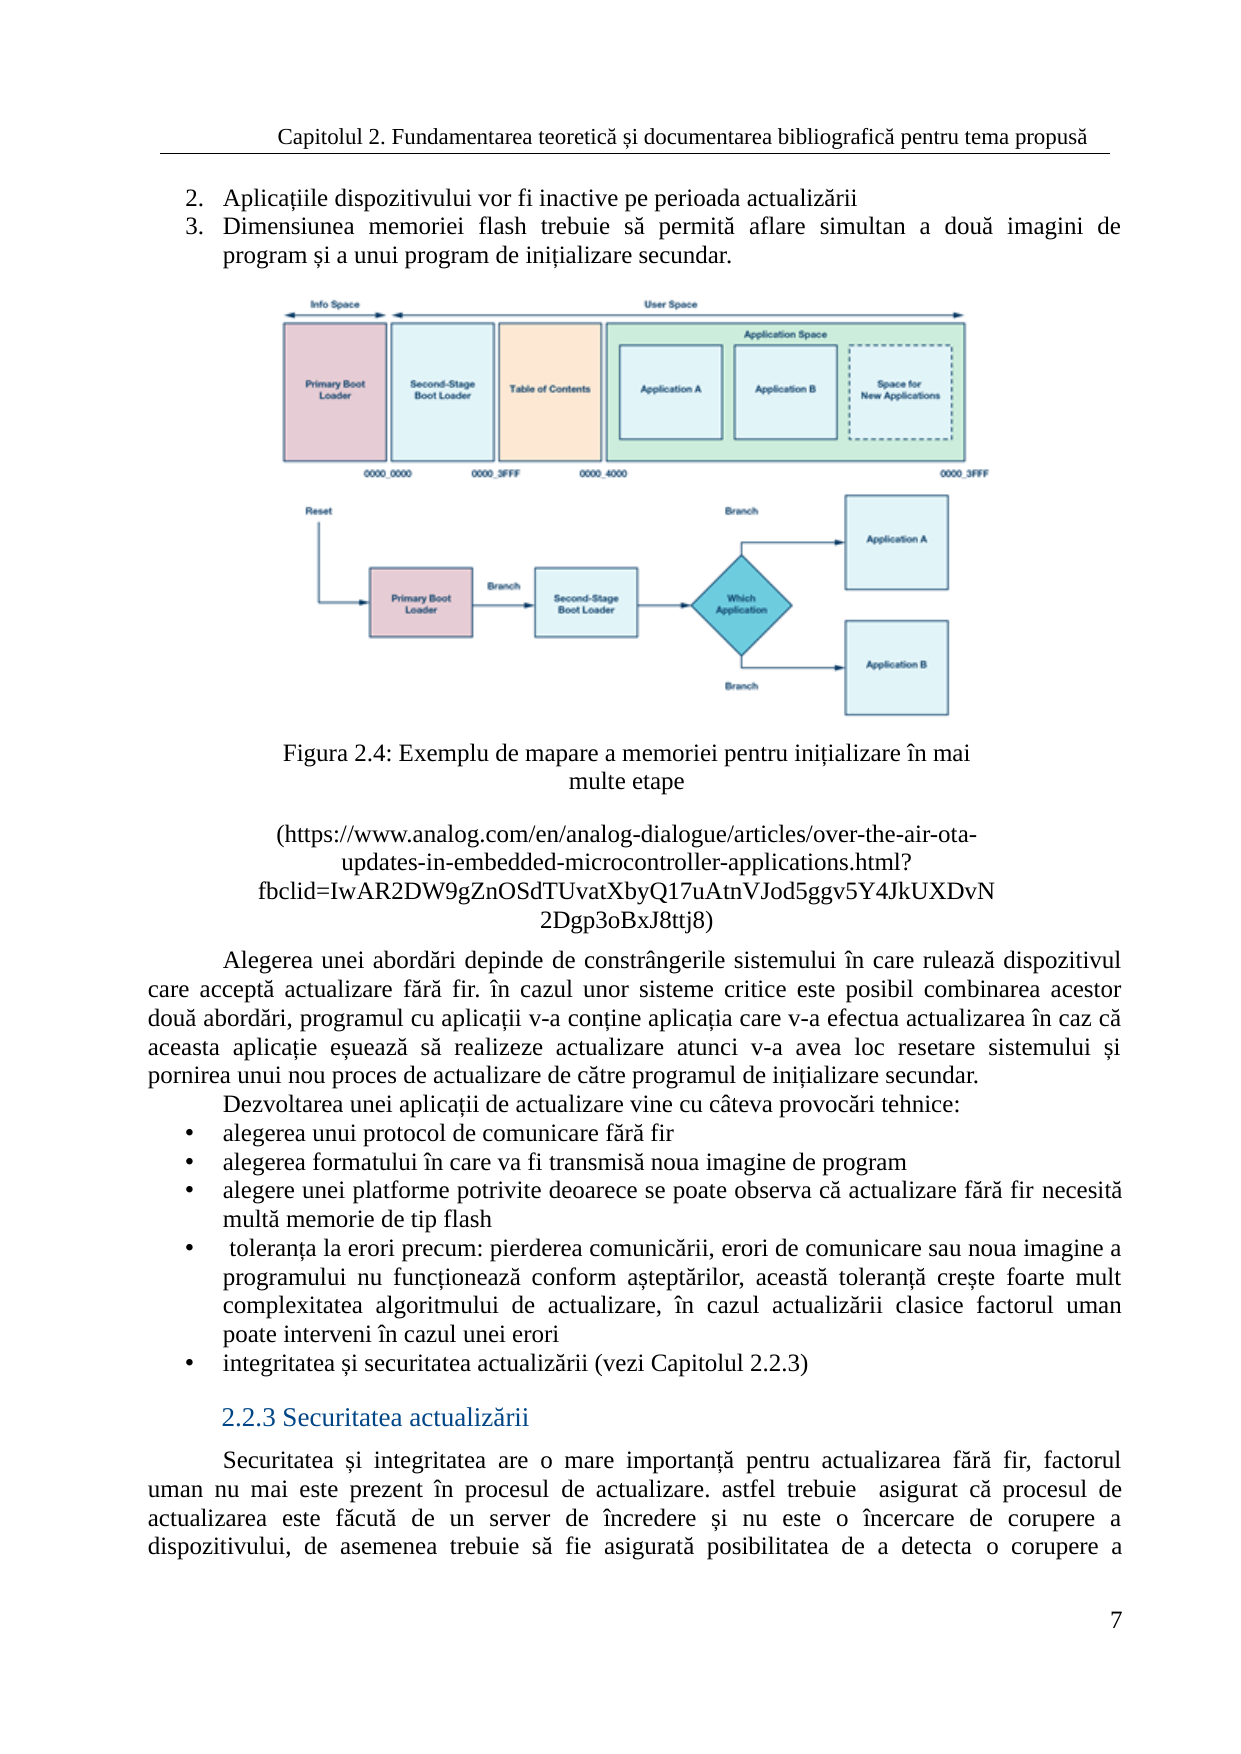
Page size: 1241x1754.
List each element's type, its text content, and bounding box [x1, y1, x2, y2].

list integritatea și securitatea actualizării (vezi Capitolul 2.2.3) [185, 1348, 1122, 1377]
list Aplicațiile dispozitivului vor fi inactive pe perioada actualizării [185, 183, 1122, 211]
text Alegerea unei abordări depinde de constrângerile sistemului în care rulează dispozitivul care acceptă actualizare fără fir. în cazul unor sisteme critice este posibil combinarea acestor două abordări, programul cu aplicații v-a conține aplicația care v-a efectua actualizarea în caz că aceasta aplicație eșuează să realizeze actualizare atunci v-a avea loc resetare sistemului și pornirea unui nou proces de actualizare de către programul de inițializare secundar. [148, 269, 1122, 1089]
text Securitatea și integritatea are o mare importanță pentru actualizarea fără fir, factorul uman nu mai este prezent în procesul de actualizare. astfel trebuie asigurat că procesul de actualizarea este făcută de un server de încredere și nu este o încercare de corupere a dispozitivului, de asemenea trebuie să fie asigurată posibilitatea de a detecta o corupere a [148, 1445, 1122, 1560]
list Dimensiunea memoriei flash trebuie să permită aflare simultan a două imagini de program și a unui program de inițializare secundar. [185, 211, 1122, 269]
text Figura 2.4: Exemplu de mapare a memoriei pentru inițializare în mai multe etape [253, 733, 1000, 795]
text (https://www.analog.com/en/analog-dialogue/articles/over-the-air-ota-updates-in-embedded-microcontroller-applications.html?fbclid=IwAR2DW9gZnOSdTUvatXbyQ17uAtnVJod5ggv5Y4JkUXDvN2Dgp3oBxJ8ttj8) [253, 819, 1000, 934]
list alegere unei platforme potrivite deoarece se poate observa că actualizare fără fir necesită multă memorie de tip flash [185, 1176, 1122, 1233]
picture [253, 280, 1001, 733]
list alegerea formatului în care va fi transmisă noua imagine de program [185, 1147, 1122, 1176]
list alegerea unui protocol de comunicare fără fir [185, 1118, 1122, 1147]
list toleranța la erori precum: pierderea comunicării, erori de comunicare sau noua imagine a programului nu funcționează conform așteptărilor, această toleranță crește foarte mult complexitatea algoritmului de actualizare, în cazul actualizării clasice factorul uman poate interveni în cazul unei erori [185, 1233, 1122, 1348]
text Dezvoltarea unei aplicații de actualizare vine cu câteva provocări tehnice: [148, 1089, 1122, 1118]
subtitle 2.2.3 Securitatea actualizării [221, 1402, 1122, 1433]
